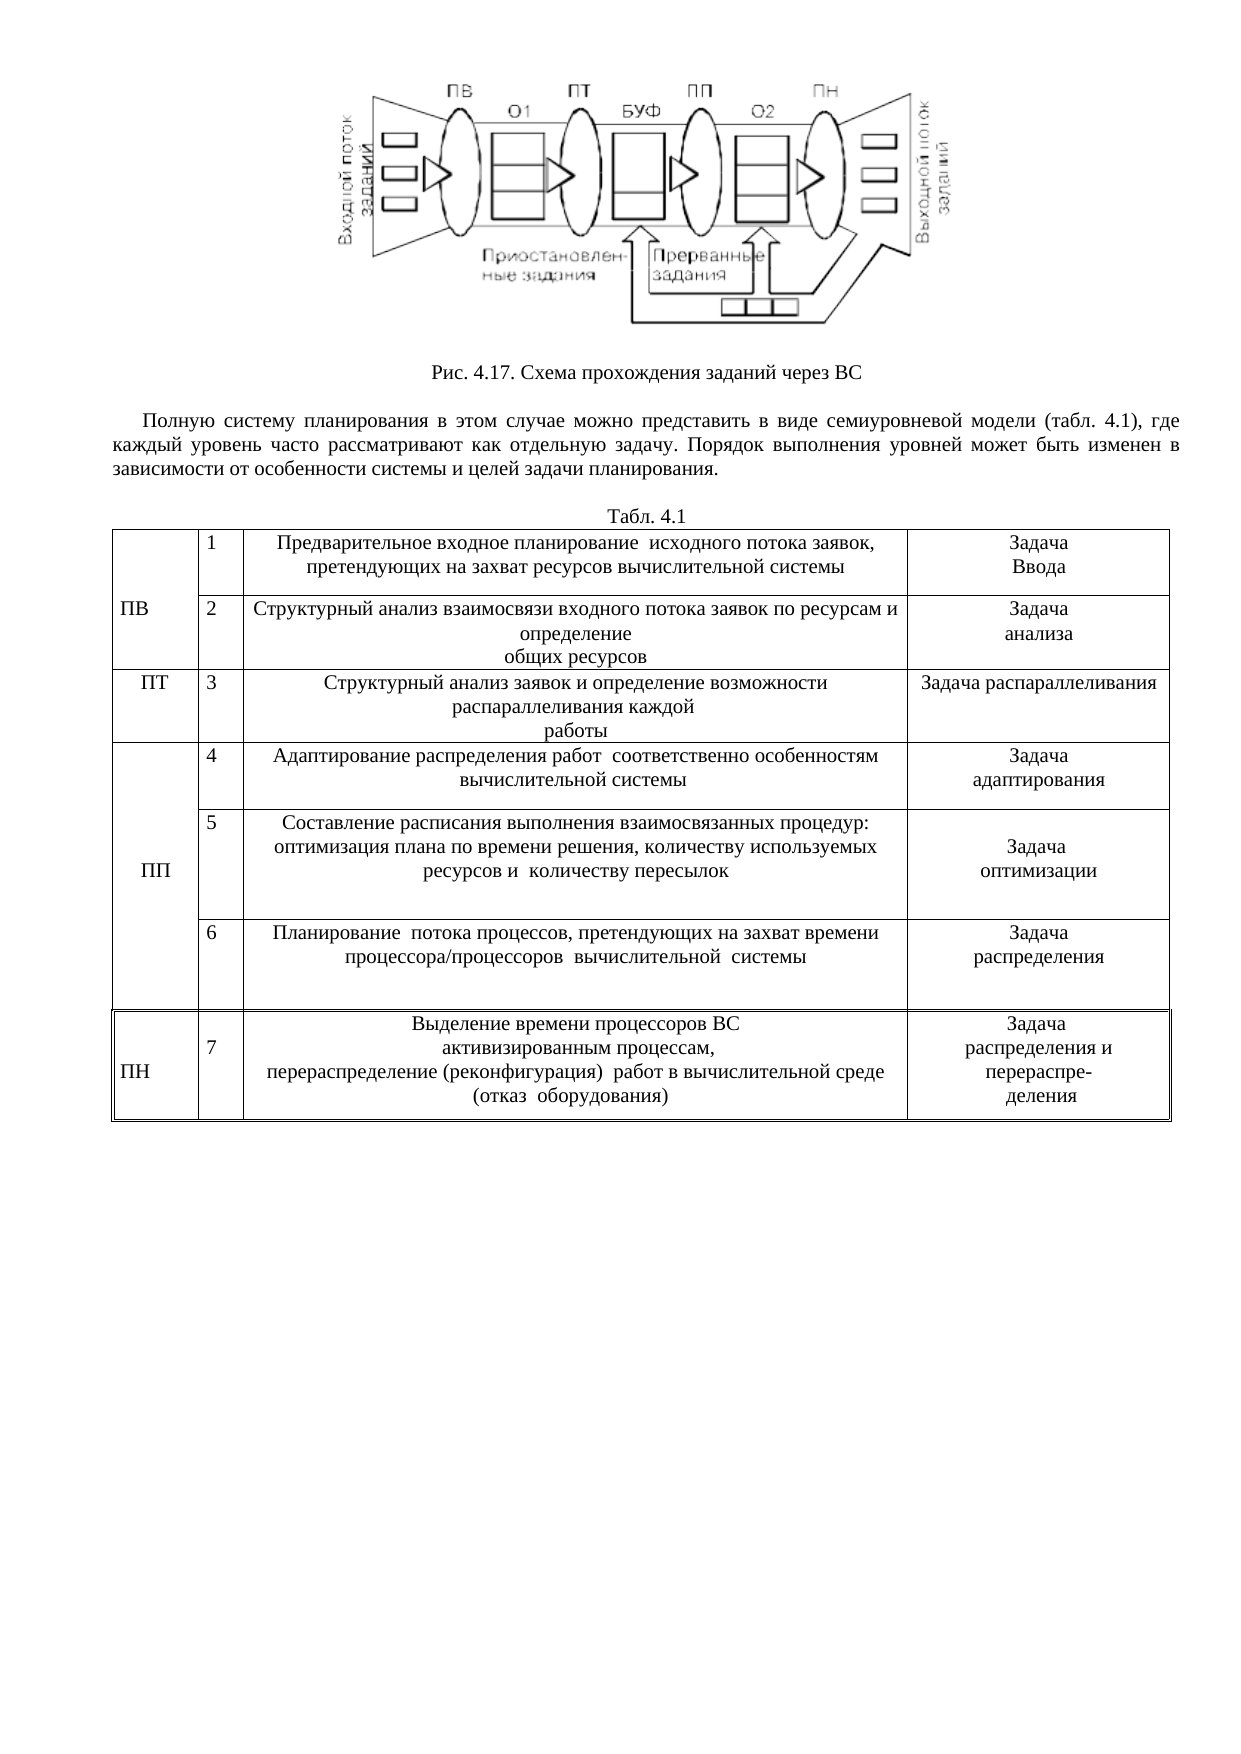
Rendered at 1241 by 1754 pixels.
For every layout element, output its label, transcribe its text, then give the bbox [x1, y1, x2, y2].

table_cell 2 [199, 596, 243, 668]
table_cell Адаптирование распределения работ соответственно особенностям вычислительной системы [244, 743, 907, 808]
table_cell Задача анализа [908, 596, 1169, 668]
table_cell 4 [199, 743, 243, 808]
table_cell Структурный анализ заявок и определение возможности распараллеливания каждой работы [244, 670, 907, 742]
table_cell Планирование потока процессов, претендующих на захват времени процессора/процессоров вычислительной системы [244, 920, 907, 1009]
text Полную систему планирования в этом случае можно представить в виде семиуровневой модели (табл. 4.1), где каждый уровень часто рассматривают как отдельную задачу. Порядок выполнения уровней может быть изменен в зависимости от особенности системы и целей задачи планирования. [112, 408, 1181, 480]
table_header 1 [199, 530, 243, 595]
table_cell Задача распараллеливания [908, 670, 1169, 742]
table_cell Задача распределения и перераспре- деления [908, 1010, 1169, 1119]
table_header Задача Ввода [908, 530, 1169, 595]
table_cell Задача адаптирования [908, 743, 1169, 808]
text Табл. 4.1 [112, 504, 1181, 528]
table_cell ПТ [113, 670, 198, 742]
table_cell [113, 919, 198, 1009]
table_cell ПП [113, 809, 198, 919]
text Рис. 4.17. Схема прохождения заданий через ВС [112, 360, 1181, 384]
table_header Предварительное входное планирование исходного потока заявок, претендующих на захват ресурсов вычислительной системы [244, 530, 907, 595]
table_cell Задача оптимизации [908, 810, 1169, 919]
table_header [113, 530, 198, 595]
table_cell 6 [199, 920, 243, 1009]
table_cell 3 [199, 670, 243, 742]
table_cell [113, 743, 198, 808]
table_cell ПВ [113, 595, 198, 668]
table_cell 7 [199, 1012, 243, 1119]
table_cell 5 [199, 810, 243, 919]
table_cell Выделение времени процессоров ВС активизированным процессам, перераспределение (реконфигурация) работ в вычислительной среде (отказ оборудования) [244, 1012, 907, 1119]
table_cell Составление расписания выполнения взаимосвязанных процедур: оптимизация плана по времени решения, количеству используемых ресурсов и количеству пересылок [244, 810, 907, 919]
table_cell ПН [115, 1012, 198, 1119]
table_cell Задача распределения [908, 920, 1169, 1009]
table_cell Структурный анализ взаимосвязи входного потока заявок по ресурсам и определение общих ресурсов [244, 596, 907, 668]
